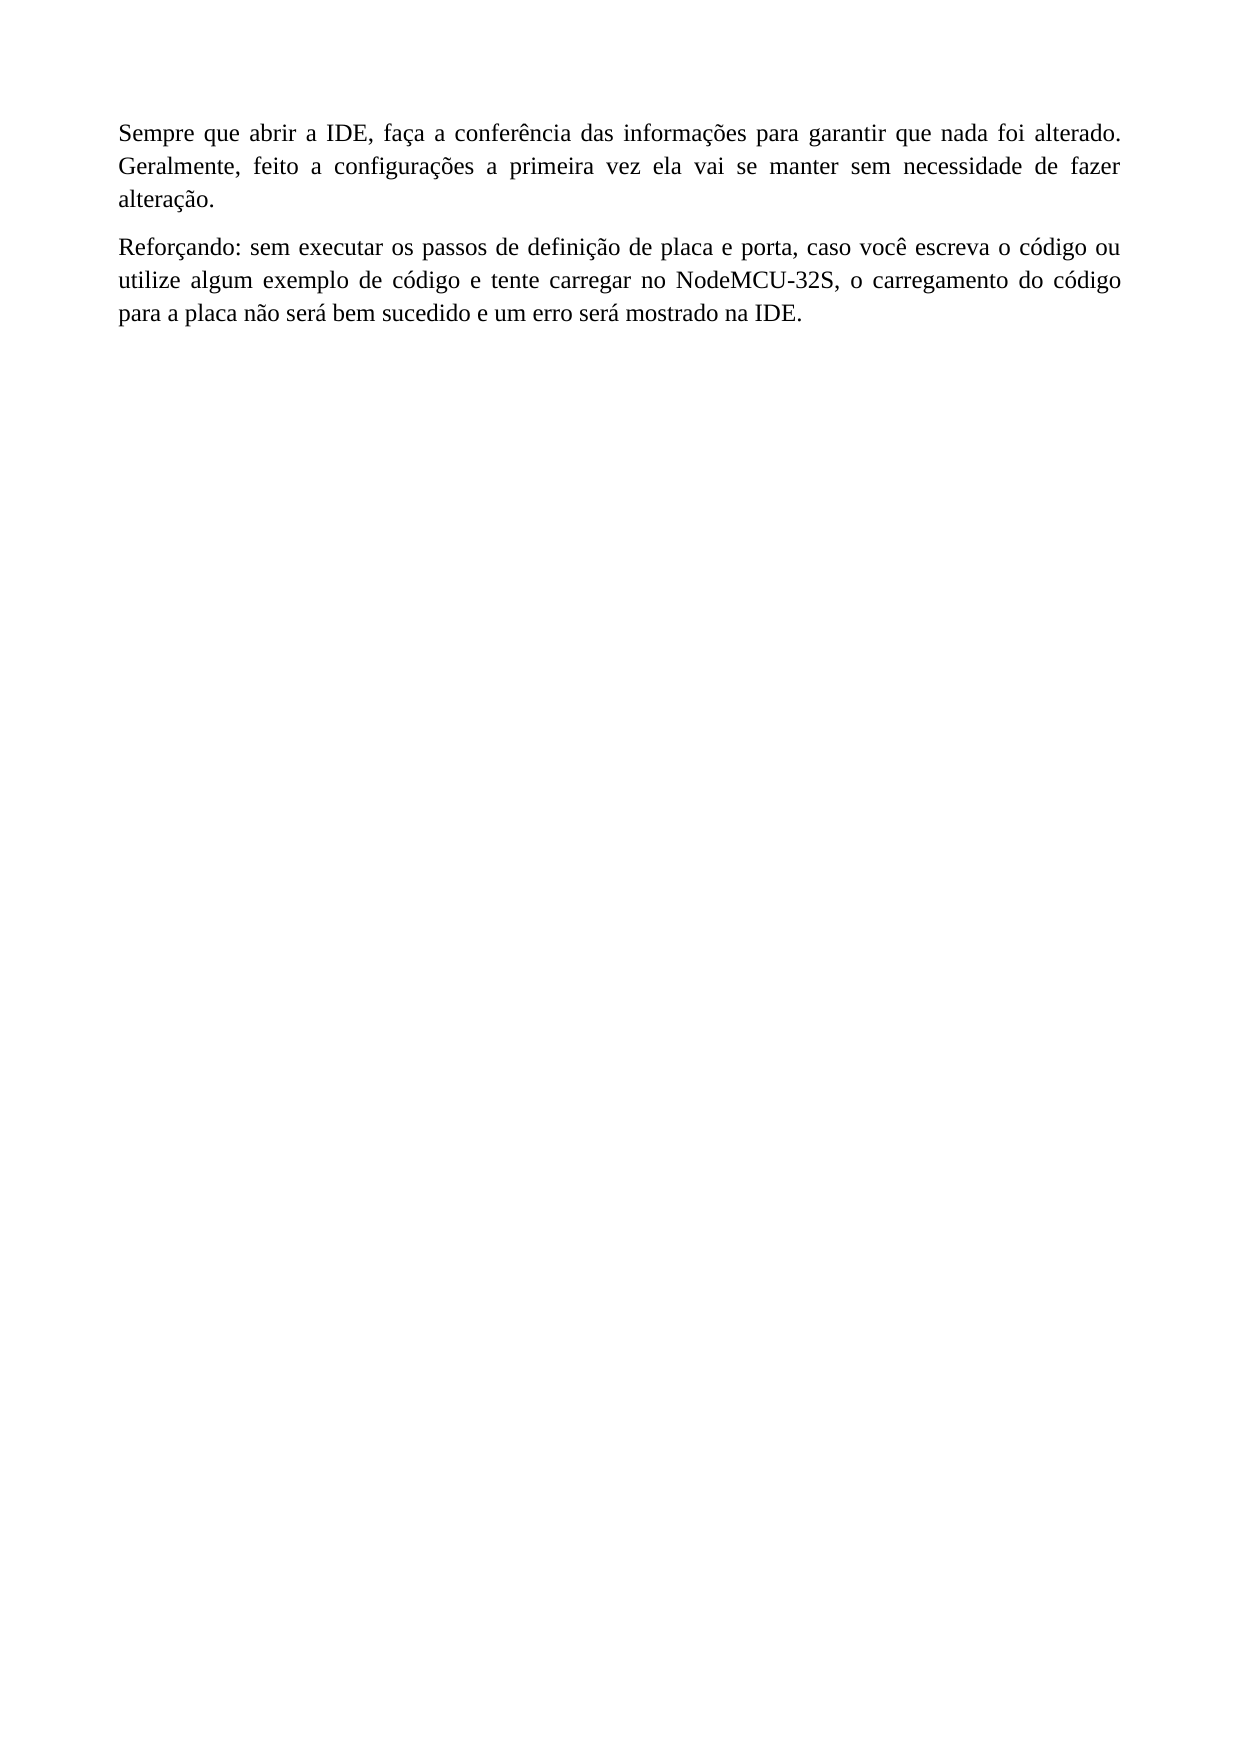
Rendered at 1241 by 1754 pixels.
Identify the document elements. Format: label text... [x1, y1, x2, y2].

text Reforçando: sem executar os passos de definição de placa e porta, caso você escreva o código ou utilize algum exemplo de código e tente carregar no NodeMCU-32S, o carregamento do código para a placa não será bem sucedido e um erro será mostrado na IDE. [118, 232, 1122, 327]
text Sempre que abrir a IDE, faça a conferência das informações para garantir que nada foi alterado. Geralmente, feito a configurações a primeira vez ela vai se manter sem necessidade de fazer alteração. [118, 118, 1122, 213]
